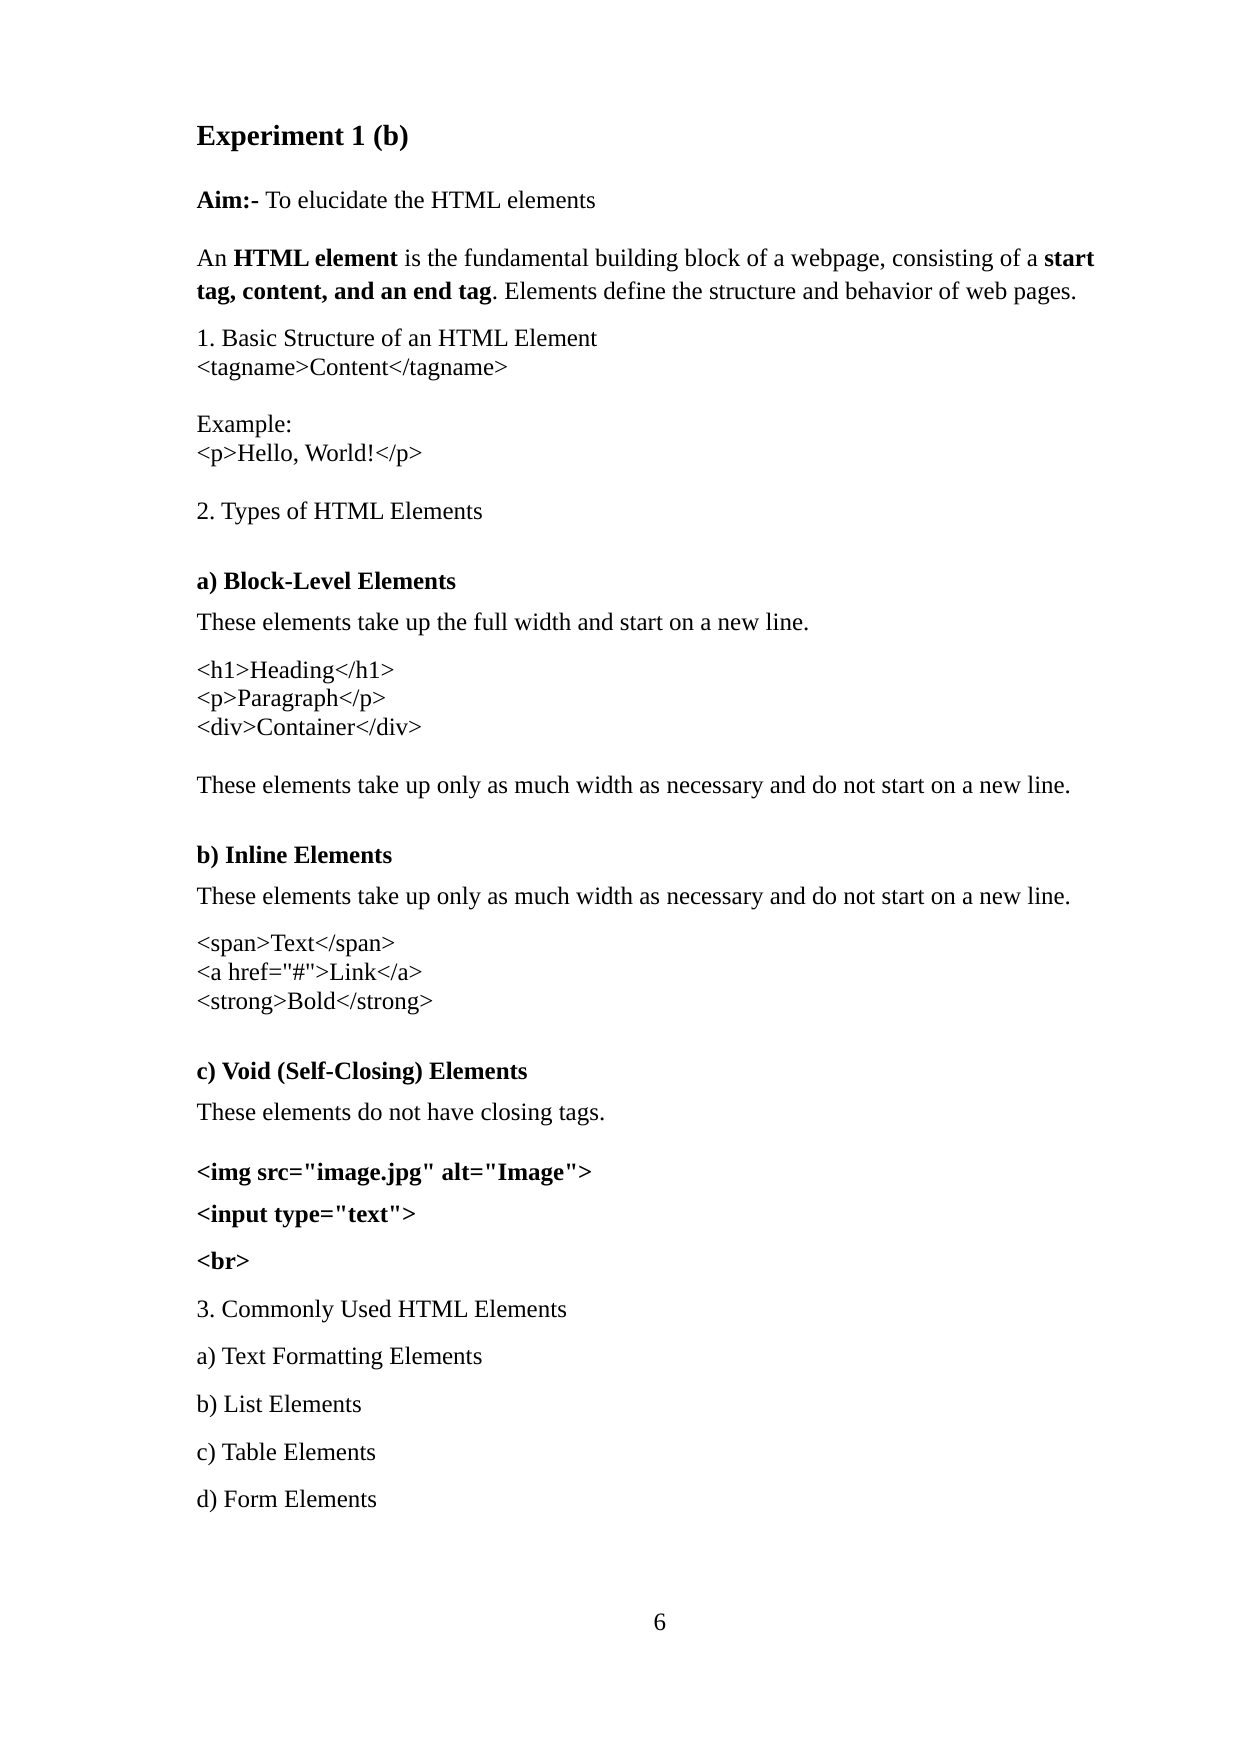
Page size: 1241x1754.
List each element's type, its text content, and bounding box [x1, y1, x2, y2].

text <tagname>Content</tagname> [196, 352, 1122, 381]
subtitle <img src="image.jpg" alt="Image"> [196, 1157, 1122, 1186]
text Example: [196, 409, 1122, 438]
text <input type="text"> [196, 1199, 1122, 1227]
text These elements take up the full width and start on a new line. [196, 607, 1122, 636]
text These elements take up only as much width as necessary and do not start on a new line. [196, 881, 1122, 910]
text These elements do not have closing tags. [196, 1097, 1122, 1126]
text <a href="#">Link</a> [196, 957, 1122, 986]
text <h1>Heading</h1> [196, 655, 1122, 683]
text d) Form Elements [196, 1484, 1122, 1513]
text <span>Text</span> [196, 928, 1122, 957]
text 1. Basic Structure of an HTML Element [196, 323, 1122, 352]
text c) Table Elements [196, 1437, 1122, 1465]
text b) List Elements [196, 1389, 1122, 1418]
text These elements take up only as much width as necessary and do not start on a new line. [196, 770, 1122, 798]
text <p>Paragraph</p> [196, 683, 1122, 712]
text <br> [196, 1246, 1122, 1275]
text An HTML element is the fundamental building block of a webpage, consisting of a start tag, content, and an end tag. Elements define the structure and behavior of web pages. [196, 243, 1122, 304]
text Experiment 1 (b) [196, 118, 1122, 152]
subtitle b) Inline Elements [196, 840, 1122, 868]
text <strong>Bold</strong> [196, 986, 1122, 1015]
subtitle a) Block-Level Elements [196, 566, 1122, 594]
text <div>Container</div> [196, 712, 1122, 741]
text <p>Hello, World!</p> [196, 438, 1122, 467]
subtitle c) Void (Self-Closing) Elements [196, 1056, 1122, 1085]
text a) Text Formatting Elements [196, 1341, 1122, 1370]
text 3. Commonly Used HTML Elements [196, 1294, 1122, 1323]
text 2. Types of HTML Elements [196, 496, 1122, 524]
text Aim:- To elucidate the HTML elements [196, 185, 1122, 214]
